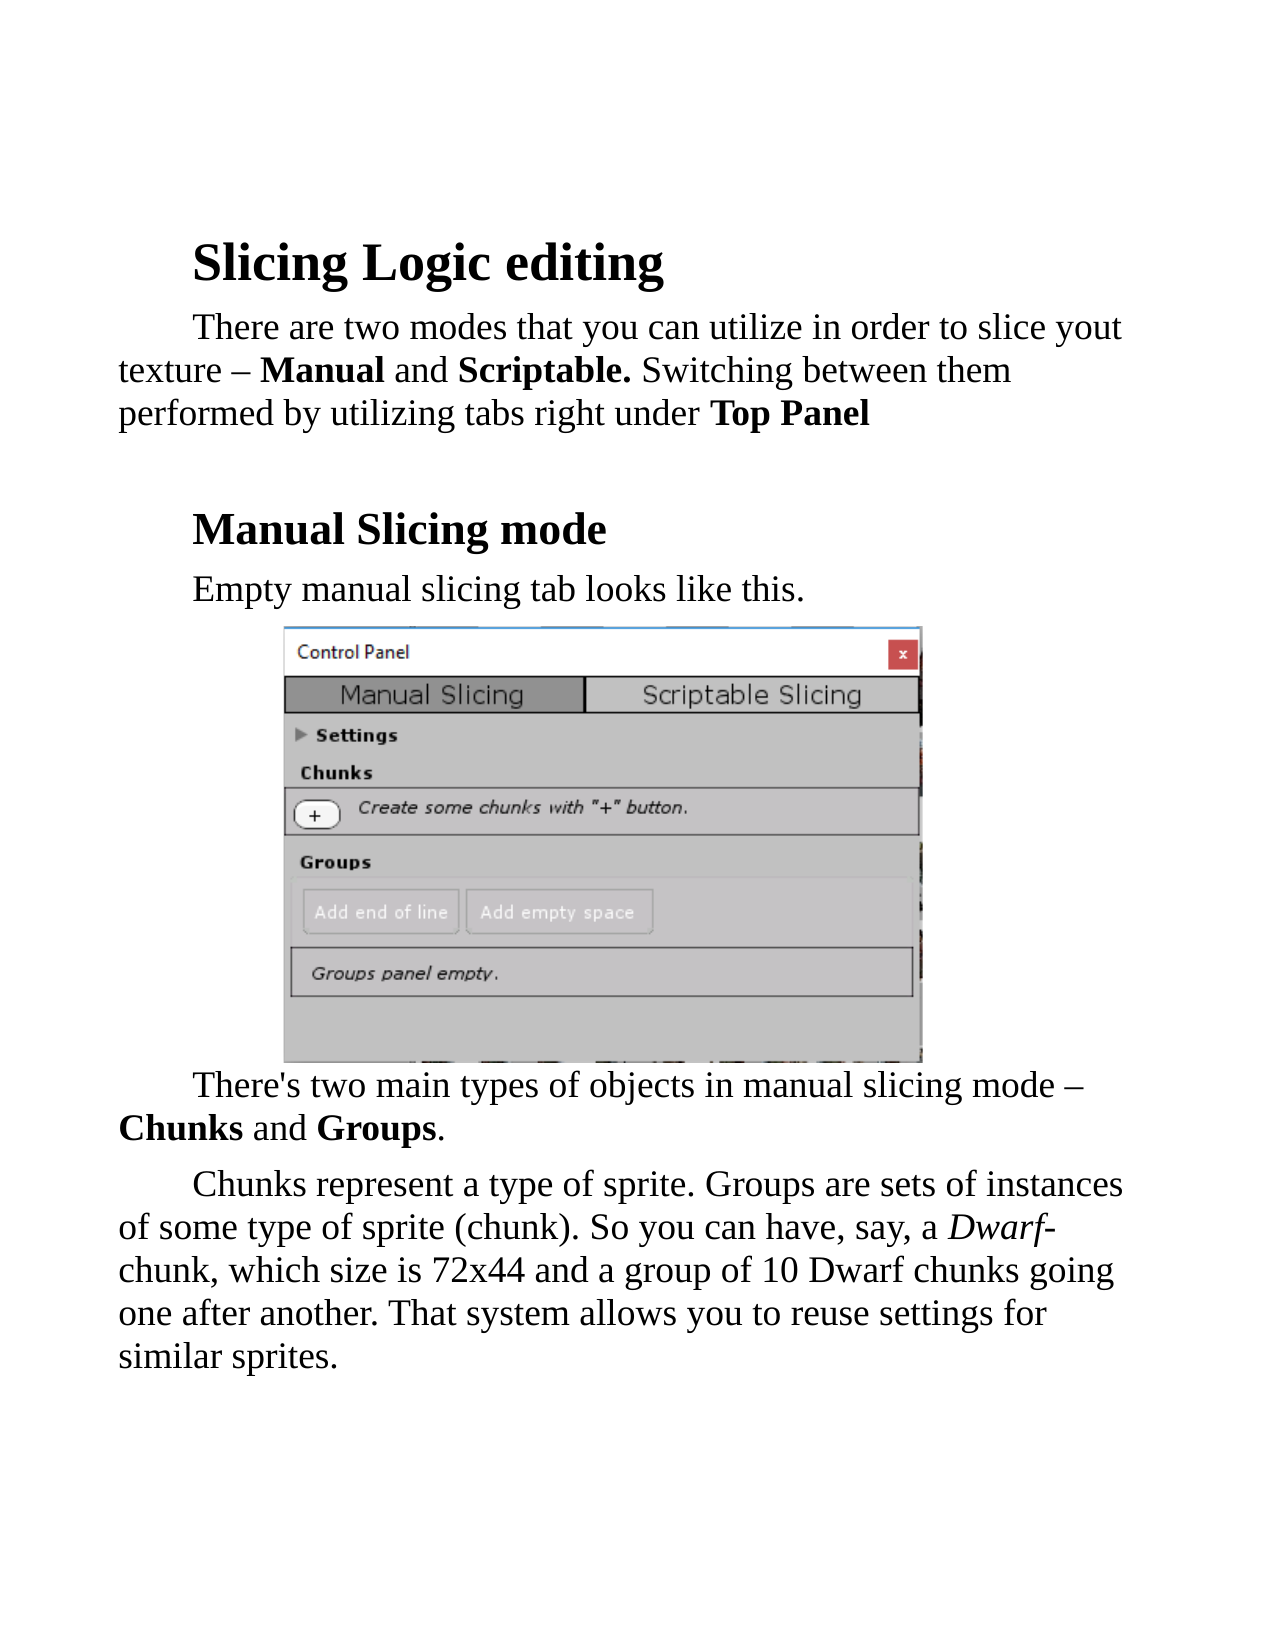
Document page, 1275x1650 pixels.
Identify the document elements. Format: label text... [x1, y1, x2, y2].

text Chunks represent a type of sprite. Groups are sets of instances of some type of sprite (chunk). So you can have, say, a Dwarf-chunk, which size is 72x44 and a group of 10 Dwarf chunks going one after another. That system allows you to reuse settings for similar sprites. [118, 1161, 1157, 1377]
text Slicing Logic editing [118, 229, 1157, 292]
text Empty manual slicing tab looks like this. [118, 567, 1157, 610]
picture [283, 626, 923, 1063]
text There are two modes that you can utilize in order to slice yout texture – Manual and Scriptable. Switching between them performed by utilizing tabs right under Top Panel [118, 304, 1157, 433]
text There's two main types of objects in manual slicing mode – Chunks and Groups. [118, 622, 1157, 1148]
text Manual Slicing mode [118, 502, 1157, 554]
